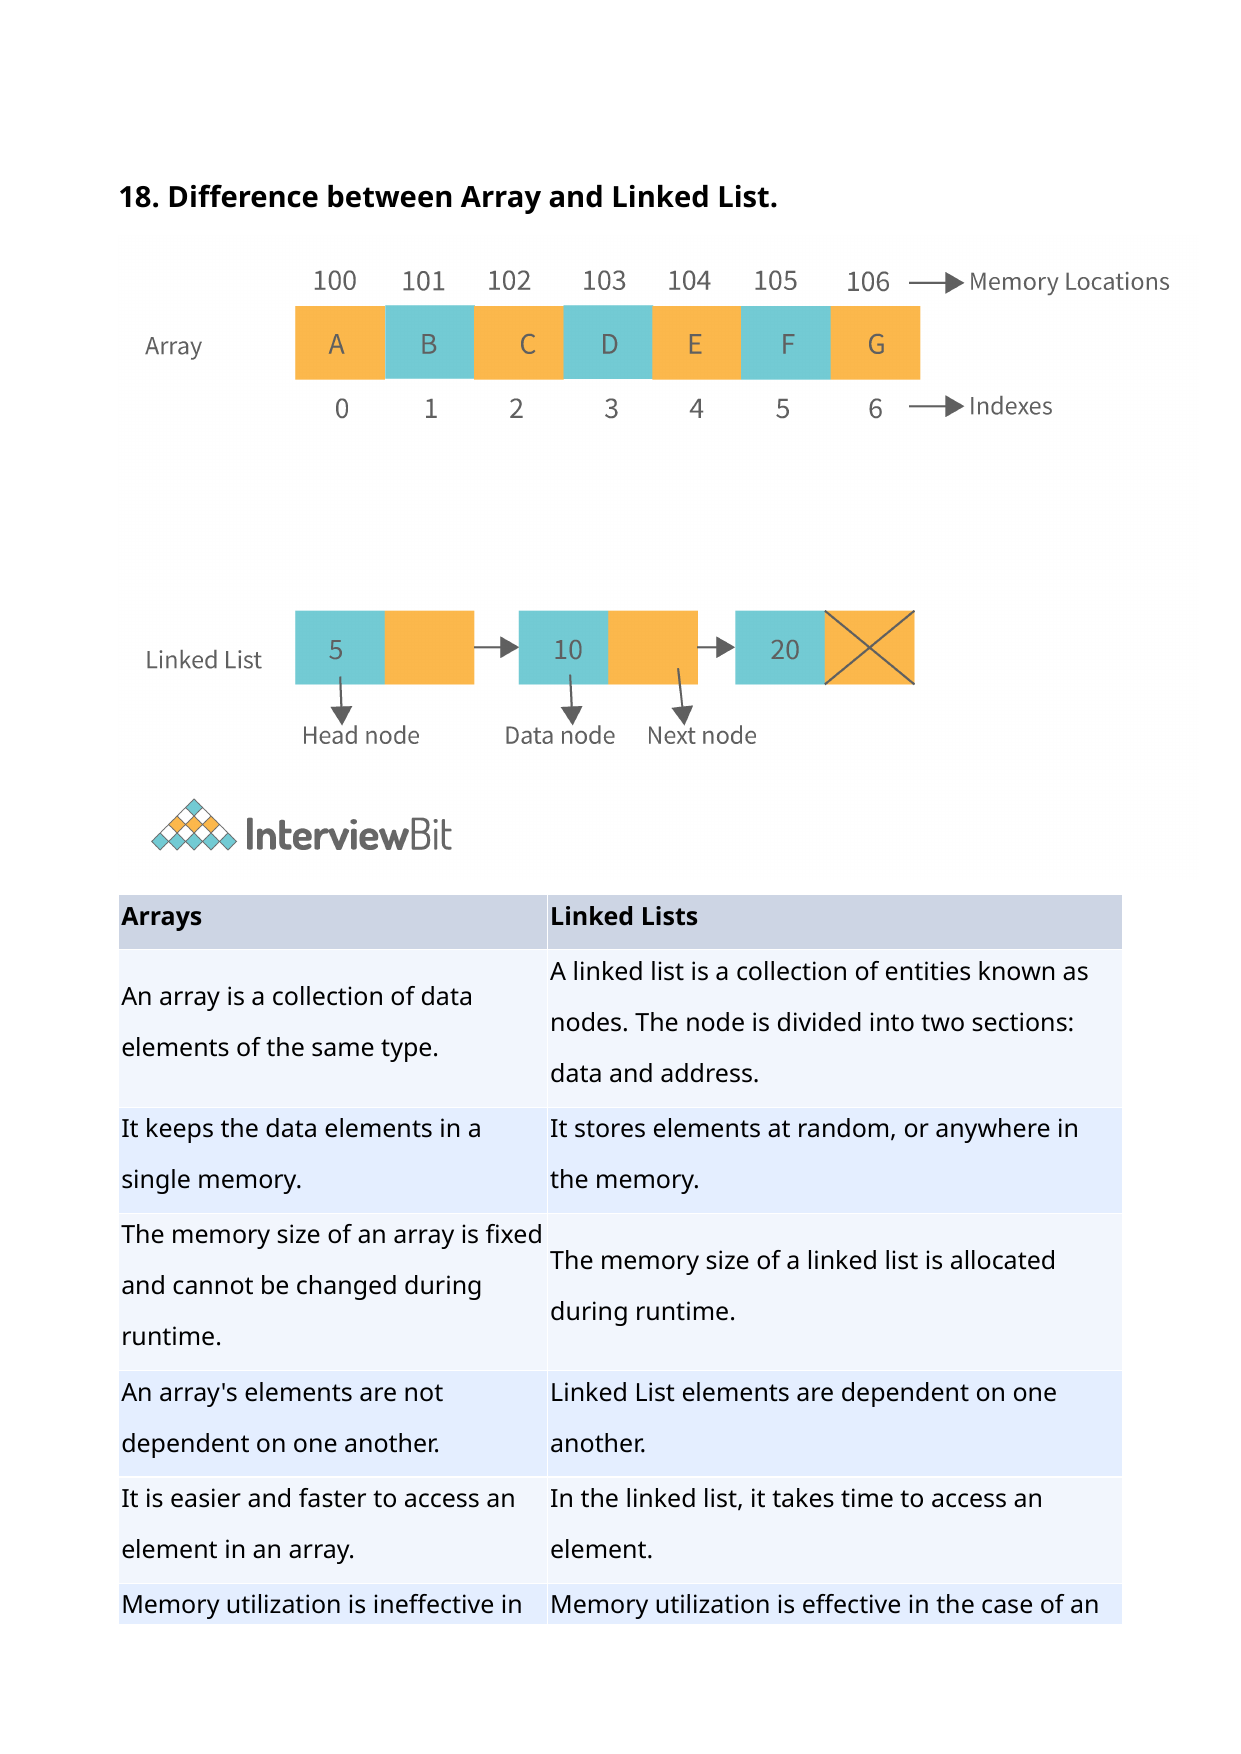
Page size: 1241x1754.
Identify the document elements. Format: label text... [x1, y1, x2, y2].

table_cell An array's elements are not dependent on one another. [119, 1371, 547, 1476]
table_cell Linked List elements are dependent on one another. [548, 1371, 1122, 1476]
table_header Linked Lists [548, 895, 1122, 949]
table_cell The memory size of a linked list is allocated during runtime. [548, 1214, 1122, 1370]
table_header Arrays [119, 895, 547, 949]
table_cell It keeps the data elements in a single memory. [119, 1108, 547, 1213]
picture [118, 235, 1200, 880]
table_cell The memory size of an array is fixed and cannot be changed during runtime. [119, 1214, 547, 1370]
table_cell It stores elements at random, or anywhere in the memory. [548, 1108, 1122, 1213]
table_cell A linked list is a collection of entities known as nodes. The node is divided into two sections: data and address. [548, 950, 1122, 1107]
table_cell Memory utilization is ineffective in [119, 1584, 547, 1624]
table_cell An array is a collection of data elements of the same type. [119, 950, 547, 1107]
table_cell It is easier and faster to access an element in an array. [119, 1478, 547, 1583]
table_cell In the linked list, it takes time to access an element. [548, 1478, 1122, 1583]
subtitle 18. Difference between Array and Linked List. [118, 176, 1122, 216]
table_cell Memory utilization is effective in the case of an [548, 1584, 1122, 1624]
